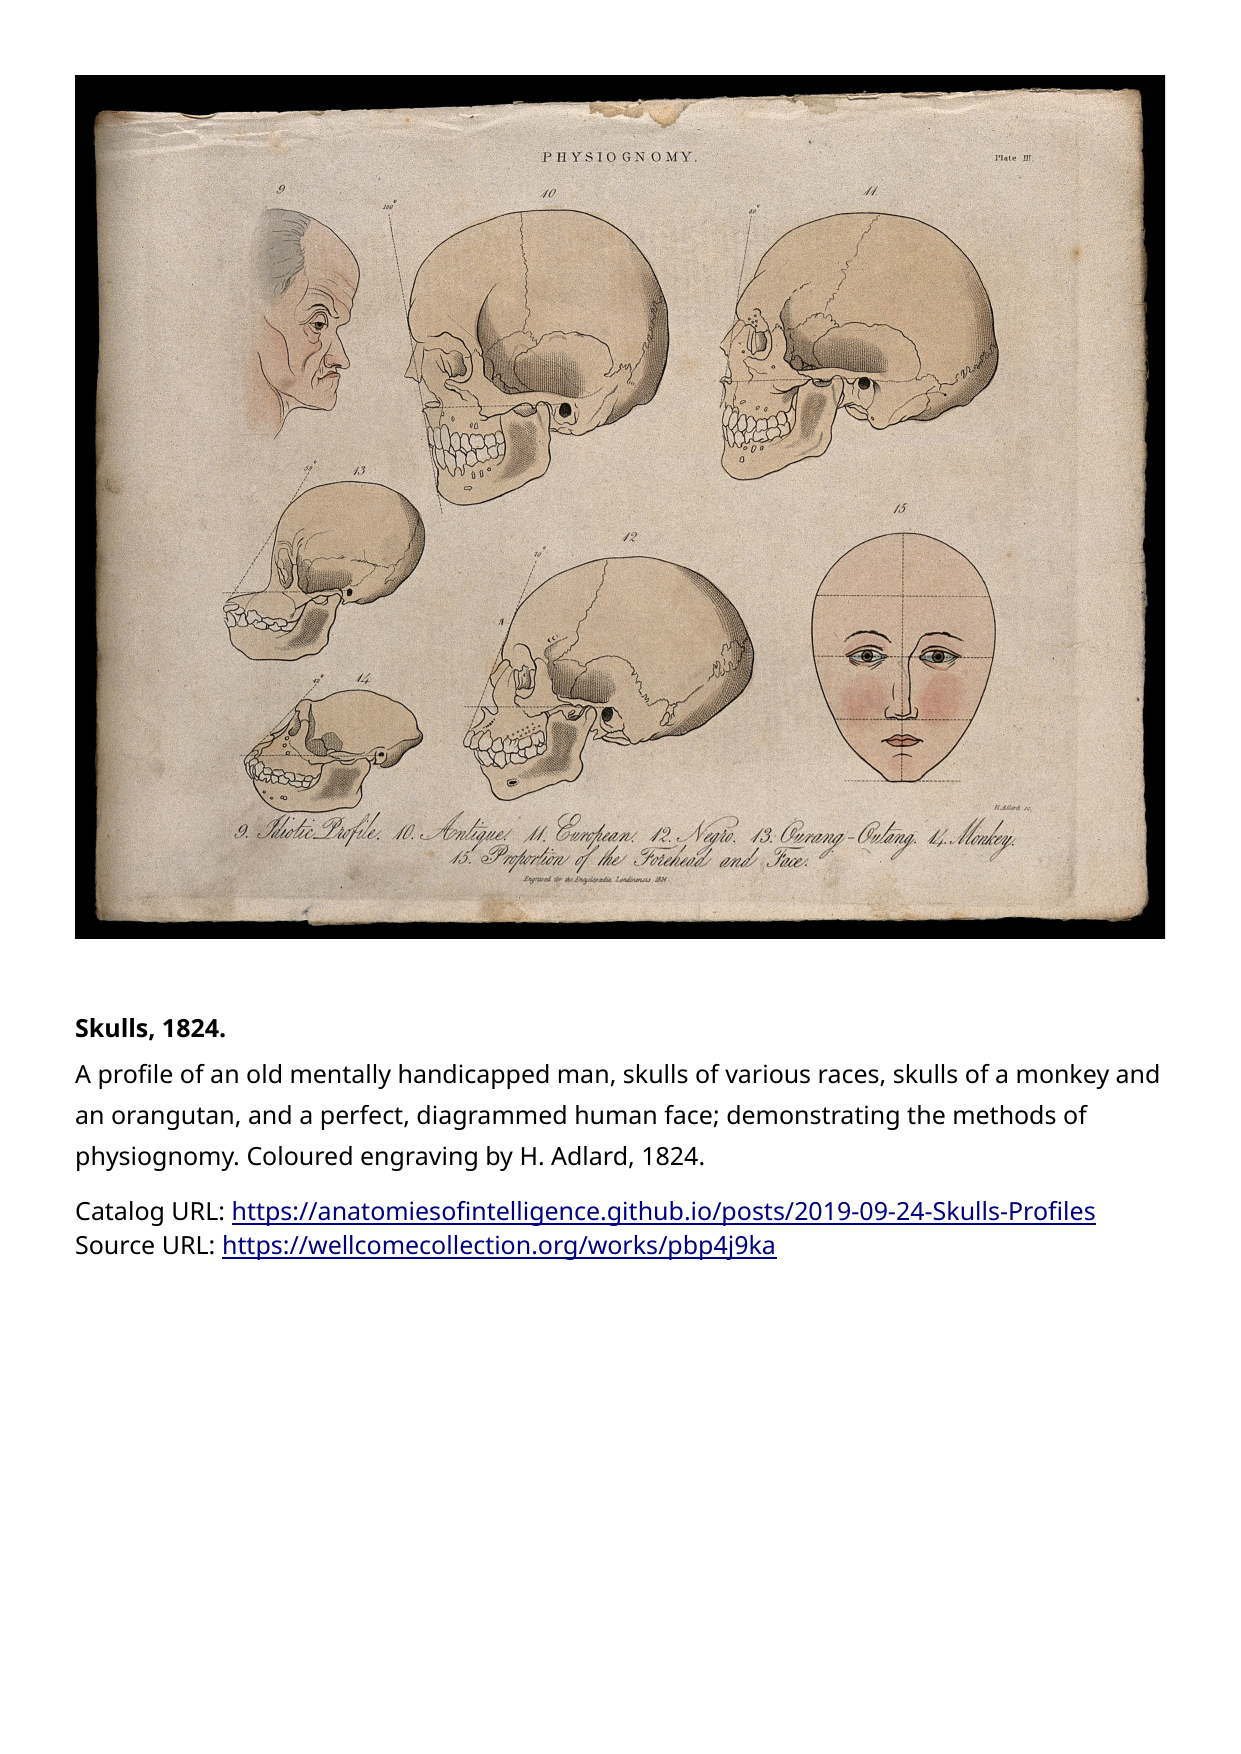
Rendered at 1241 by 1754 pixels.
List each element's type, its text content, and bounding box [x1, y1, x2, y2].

picture [75, 75, 1166, 939]
text Source URL: https://wellcomecollection.org/works/pbp4j9ka [75, 1228, 1165, 1262]
text A profile of an old mentally handicapped man, skulls of various races, skulls of a monkey and an orangutan, and a perfect, diagrammed human face; demonstrating the methods of physiognomy. Coloured engraving by H. Adlard, 1824. [75, 1057, 1165, 1173]
text Catalog URL: https://anatomiesofintelligence.github.io/posts/2019-09-24-Skulls-Profiles [75, 1194, 1165, 1228]
subtitle Skulls, 1824. [75, 1010, 1165, 1044]
